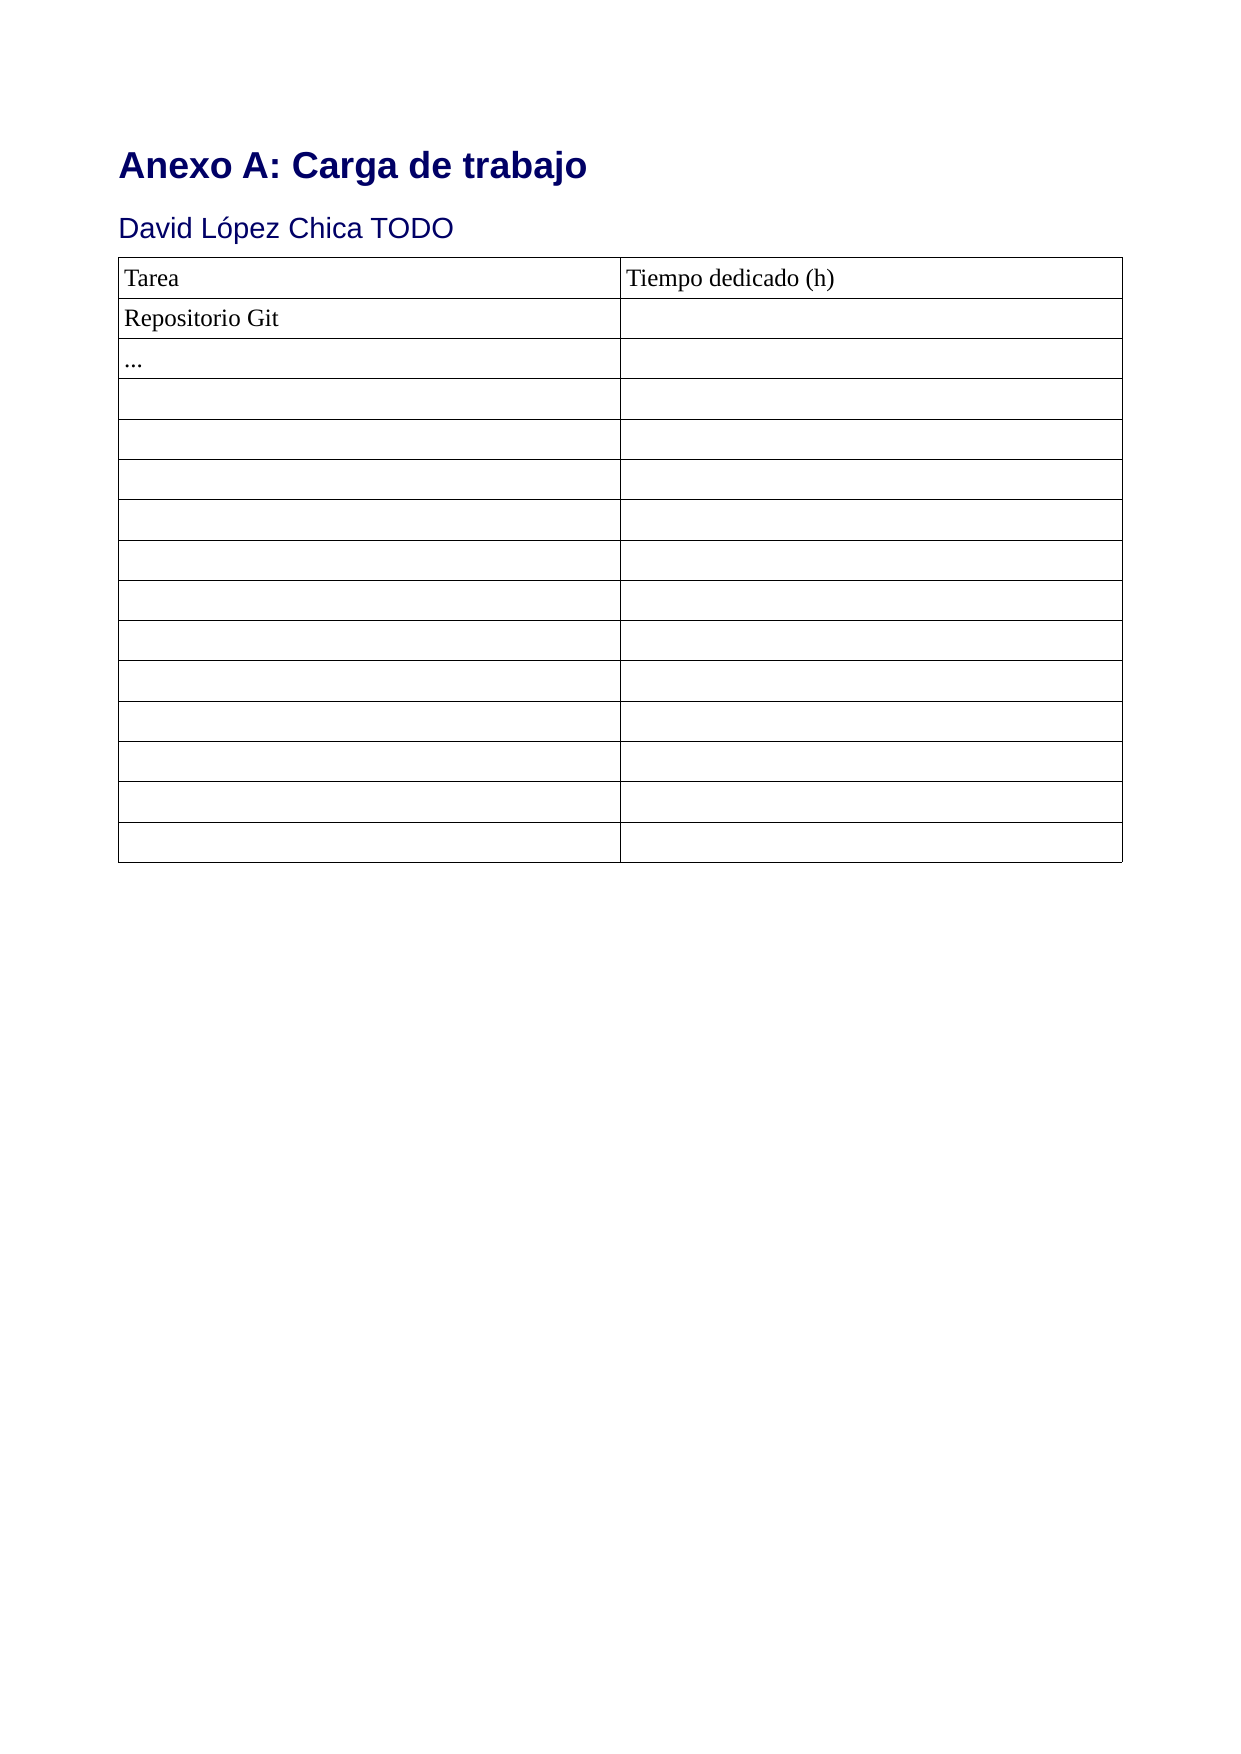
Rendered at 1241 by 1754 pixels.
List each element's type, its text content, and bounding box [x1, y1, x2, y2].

table_cell [621, 460, 1122, 499]
table_cell Repositorio Git [119, 299, 620, 338]
table_cell [119, 541, 620, 580]
subtitle Anexo A: Carga de trabajo [118, 143, 1122, 186]
table_cell [621, 661, 1122, 701]
table_cell [621, 581, 1122, 620]
table_header Tarea [119, 258, 620, 298]
table_cell [621, 299, 1122, 338]
table_cell [119, 782, 620, 822]
table_cell [621, 782, 1122, 822]
table_cell [119, 702, 620, 741]
table_cell [621, 339, 1122, 378]
table_cell [119, 581, 620, 620]
table_cell [621, 541, 1122, 580]
table_cell [621, 379, 1122, 418]
table_cell ... [119, 339, 620, 378]
table_cell [119, 621, 620, 660]
table_cell [119, 742, 620, 781]
table_cell [119, 823, 620, 862]
table_header Tiempo dedicado (h) [621, 258, 1122, 298]
table_cell [621, 621, 1122, 660]
table_cell [119, 500, 620, 539]
table_cell [621, 702, 1122, 741]
subtitle David López Chica TODO [118, 211, 1122, 245]
table_cell [621, 823, 1122, 862]
table_cell [621, 420, 1122, 459]
table_cell [621, 742, 1122, 781]
table_cell [119, 379, 620, 418]
table_cell [119, 460, 620, 499]
table_cell [621, 500, 1122, 539]
table_cell [119, 661, 620, 701]
table_cell [119, 420, 620, 459]
